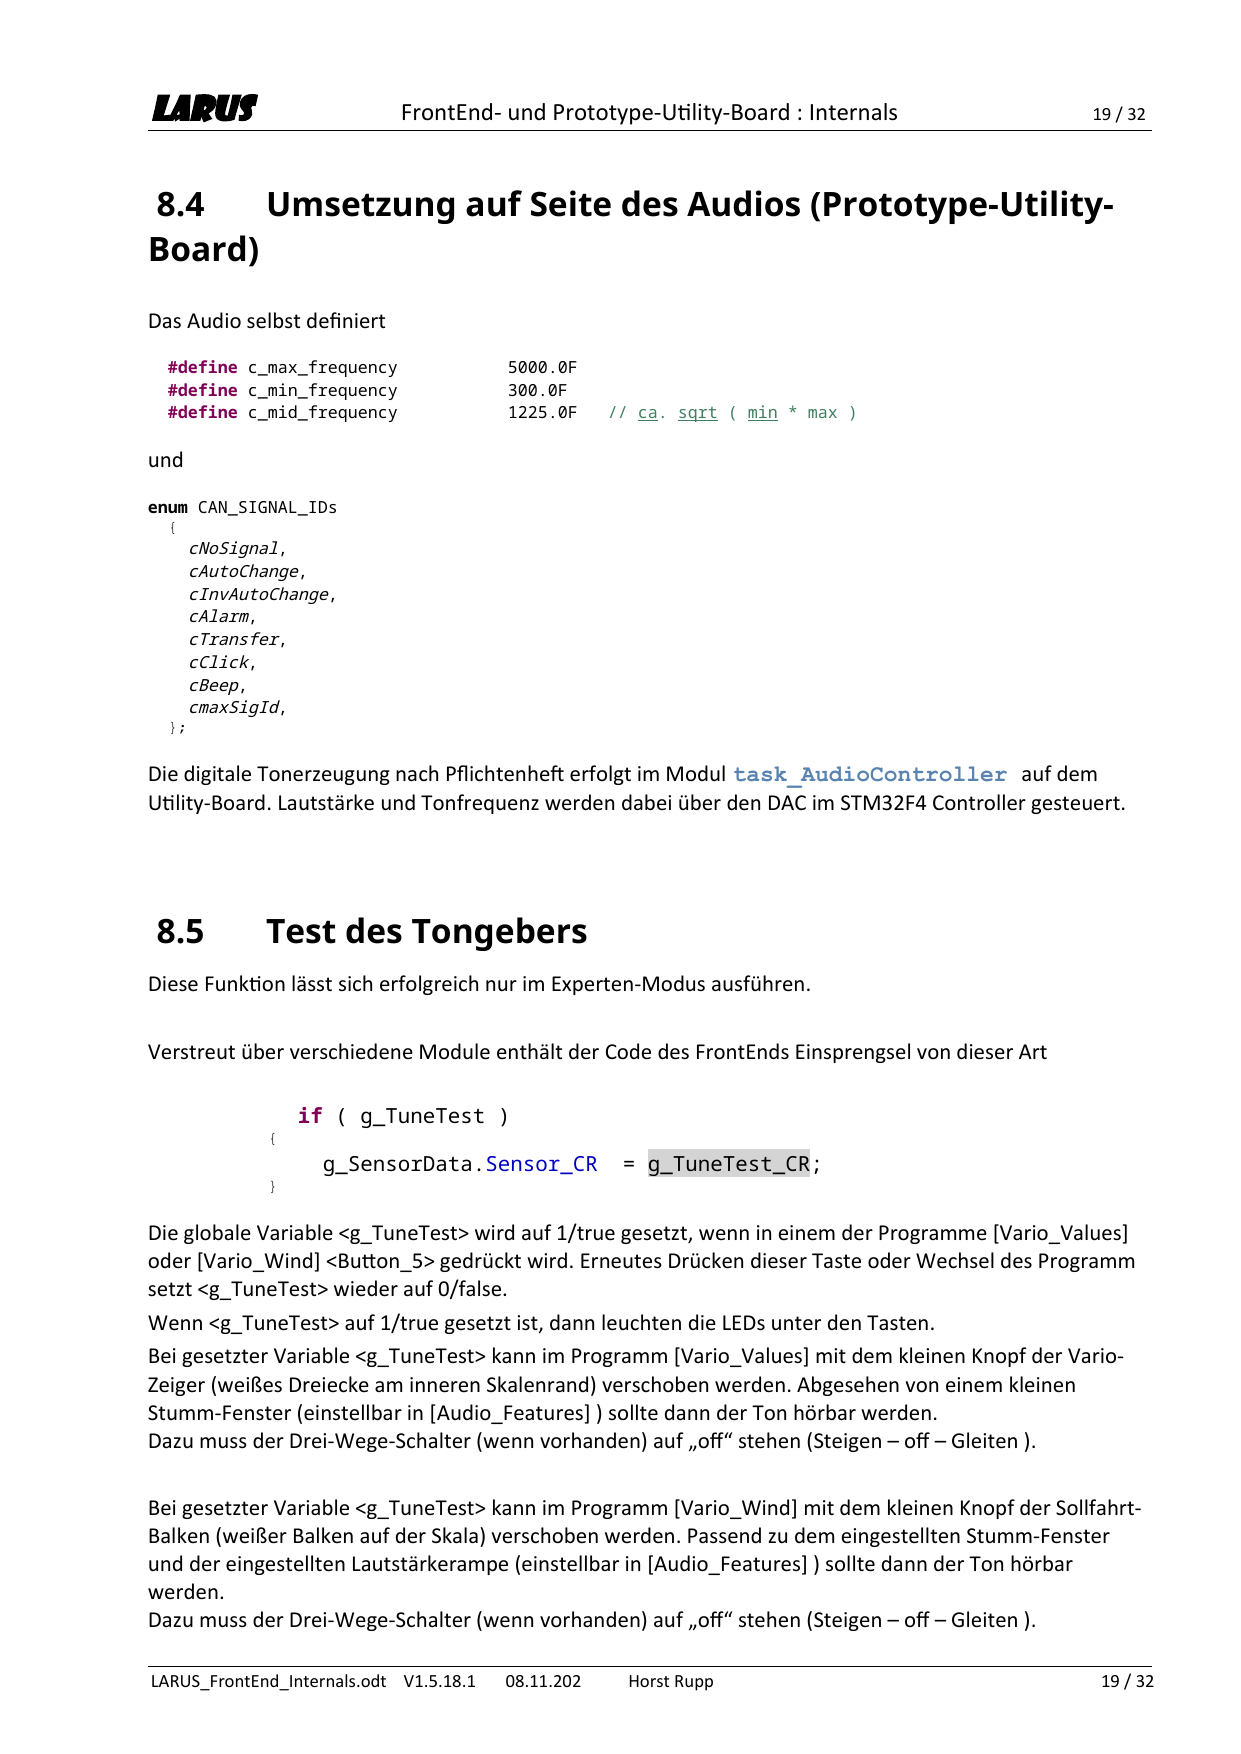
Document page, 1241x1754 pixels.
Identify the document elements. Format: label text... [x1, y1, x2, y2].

text und [148, 446, 1152, 474]
text cTransfer, [148, 628, 1152, 651]
text Bei gesetzter Variable <g_TuneTest> kann im Programm [Vario_Values] mit dem kleinen Knopf der Vario-Zeiger (weißes Dreiecke am inneren Skalenrand) verschoben werden. Abgesehen von einem kleinen Stumm-Fenster (einstellbar in [Audio_Features] ) sollte dann der Ton hörbar werden. Dazu muss der Drei-Wege-Schalter (wenn vorhanden) auf „off“ stehen (Steigen – off – Gleiten ). [148, 1342, 1152, 1454]
text Bei gesetzter Variable <g_TuneTest> kann im Programm [Vario_Wind] mit dem kleinen Knopf der Sollfahrt-Balken (weißer Balken auf der Skala) verschoben werden. Passend zu dem eingestellten Stumm-Fenster und der eingestellten Lautstärkerampe (einstellbar in [Audio_Features] ) sollte dann der Ton hörbar werden. Dazu muss der Drei-Wege-Schalter (wenn vorhanden) auf „off“ stehen (Steigen – off – Gleiten ). [148, 1493, 1152, 1633]
text #define c_mid_frequency 1225.0F // ca. sqrt ( min * max ) [148, 401, 1152, 424]
text cAutoChange, [148, 560, 1152, 582]
text Wenn <g_TuneTest> auf 1/true gesetzt ist, dann leuchten die LEDs unter den Tasten. [148, 1308, 1152, 1336]
text Diese Funktion lässt sich erfolgreich nur im Experten-Modus ausführen. [148, 969, 1152, 997]
text }; [148, 719, 1152, 737]
text #define c_min_frequency 300.0F [148, 378, 1152, 401]
text cInvAutoChange, [148, 582, 1152, 605]
text Verstreut über verschiedene Module enthält der Code des FrontEnds Einsprengsel von dieser Art [148, 1037, 1152, 1065]
text if ( g_TuneTest ) [148, 1102, 1152, 1130]
text Die globale Variable <g_TuneTest> wird auf 1/true gesetzt, wenn in einem der Programme [Vario_Values] oder [Vario_Wind] <Button_5> gedrückt wird. Erneutes Drücken dieser Taste oder Wechsel des Programm setzt <g_TuneTest> wieder auf 0/false. [148, 1218, 1152, 1302]
text cClick, [148, 651, 1152, 673]
text { [148, 518, 1152, 537]
text g_SensorData.Sensor_CR = g_TuneTest_CR; [148, 1149, 1152, 1177]
text { [148, 1130, 1152, 1149]
subtitle Test des Tongebers [148, 896, 1152, 954]
text cmaxSigId, [148, 696, 1152, 719]
text Die digitale Tonerzeugung nach Pflichtenheft erfolgt im Modul task_AudioController auf dem Utility-Board. Lautstärke und Tonfrequenz werden dabei über den DAC im STM32F4 Controller gesteuert. [148, 759, 1152, 816]
text Das Audio selbst definiert [148, 306, 1152, 334]
text cBeep, [148, 673, 1152, 696]
text cNoSignal, [148, 537, 1152, 560]
text cAlarm, [148, 605, 1152, 628]
subtitle Umsetzung auf Seite des Audios (Prototype-Utility-Board) [148, 168, 1152, 272]
text } [148, 1177, 1152, 1196]
text #define c_max_frequency 5000.0F [148, 356, 1152, 378]
text enum CAN_SIGNAL_IDs [148, 495, 1152, 518]
